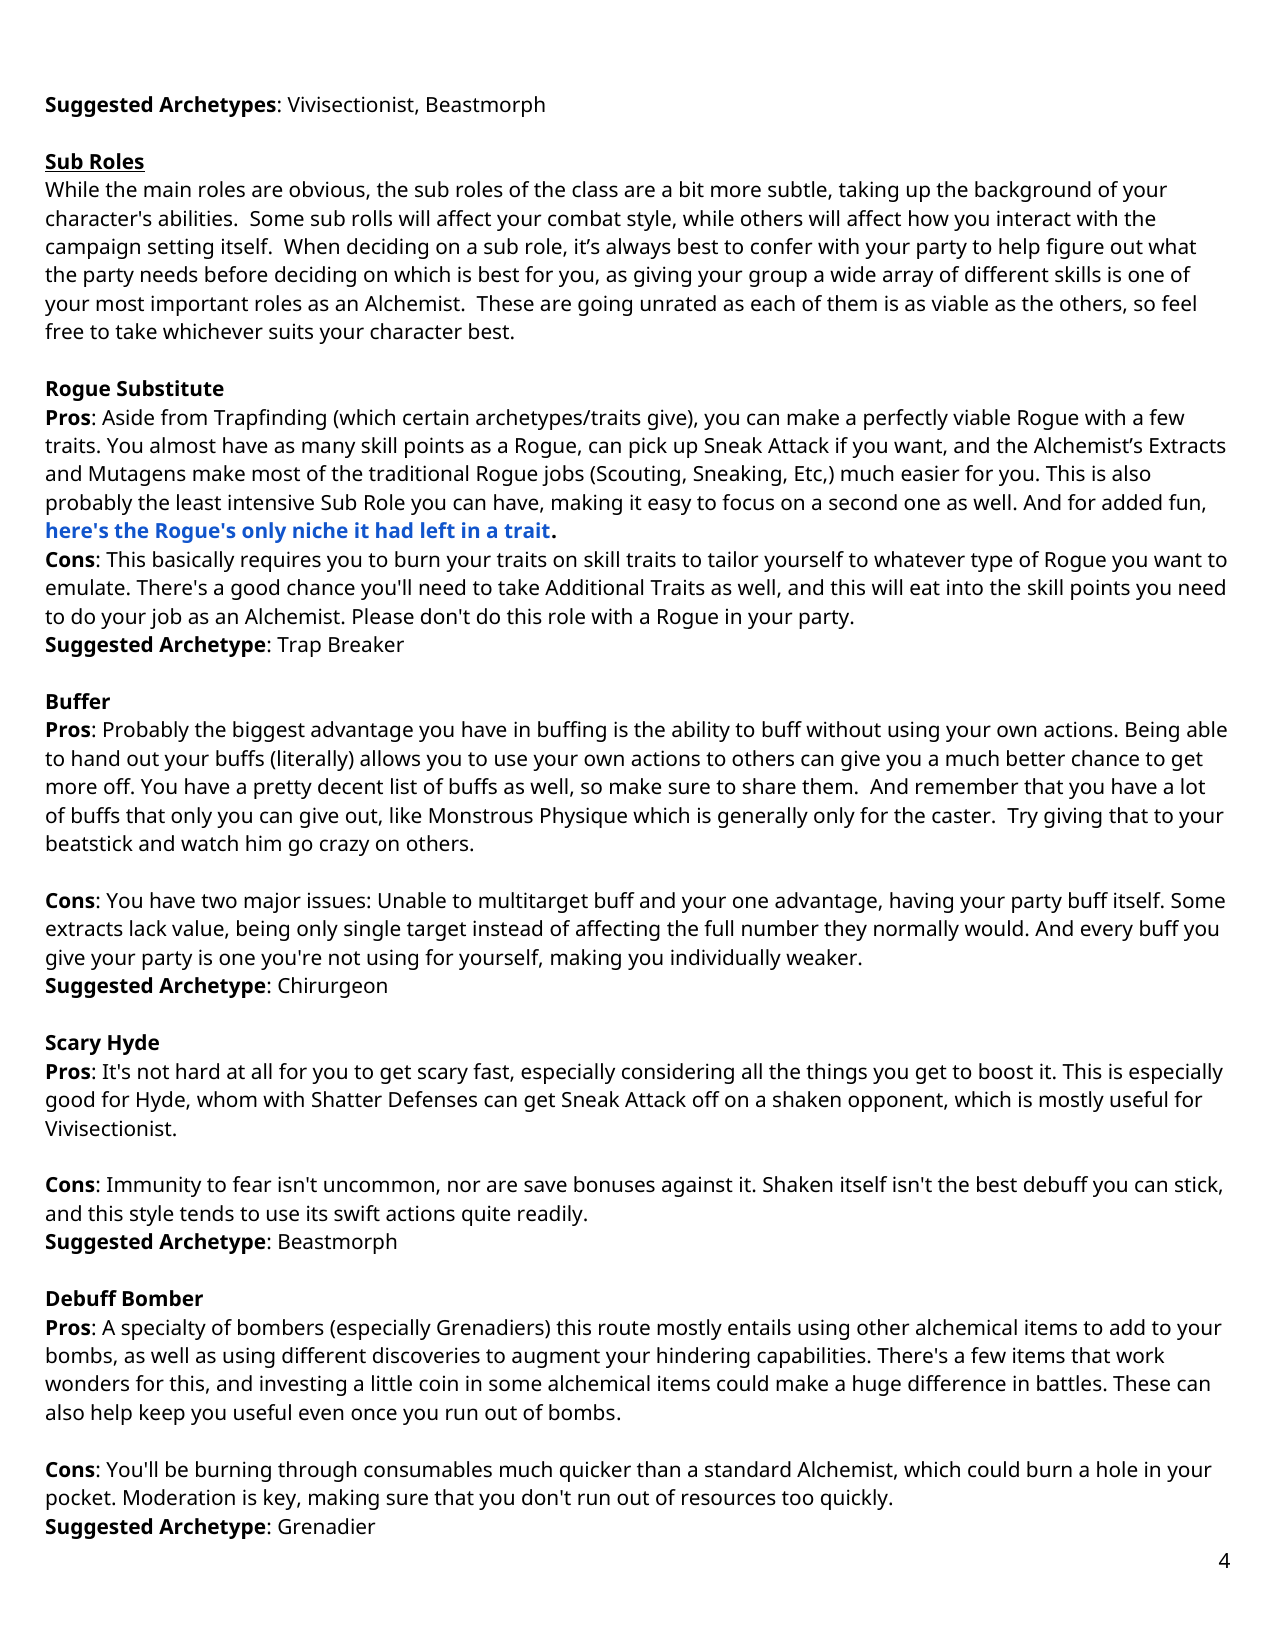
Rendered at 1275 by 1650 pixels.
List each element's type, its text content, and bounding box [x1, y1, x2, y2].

text Pros: Probably the biggest advantage you have in buffing is the ability to buff without using your own actions. Being able to hand out your buffs (literally) allows you to use your own actions to others can give you a much better chance to get more off. You have a pretty decent list of buffs as well, so make sure to share them. And remember that you have a lot of buffs that only you can give out, like Monstrous Physique which is generally only for the caster. Try giving that to your beatstick and watch him go crazy on others. [45, 716, 1230, 858]
text Cons: You'll be burning through consumables much quicker than a standard Alchemist, which could burn a hole in your pocket. Moderation is key, making sure that you don't run out of resources too quickly. [45, 1455, 1230, 1512]
text Scary Hyde [45, 1028, 1230, 1057]
text Suggested Archetypes: Vivisectionist, Beastmorph [45, 90, 1230, 118]
text Cons: Immunity to fear isn't uncommon, nor are save bonuses against it. Shaken itself isn't the best debuff you can stick, and this style tends to use its swift actions quite readily. [45, 1171, 1230, 1227]
text Pros: Aside from Trapfinding (which certain archetypes/traits give), you can make a perfectly viable Rogue with a few traits. You almost have as many skill points as a Rogue, can pick up Sneak Attack if you want, and the Alchemist’s Extracts and Mutagens make most of the traditional Rogue jobs (Scouting, Sneaking, Etc,) much easier for you. This is also probably the least intensive Sub Role you can have, making it easy to focus on a second one as well. And for added fun, here's the Rogue's only niche it had left in a trait. [45, 403, 1230, 545]
text Pros: A specialty of bombers (especially Grenadiers) this route mostly entails using other alchemical items to add to your bombs, as well as using different discoveries to augment your hindering capabilities. There's a few items that work wonders for this, and investing a little coin in some alchemical items could make a huge difference in battles. These can also help keep you useful even once you run out of bombs. [45, 1313, 1230, 1426]
text While the main roles are obvious, the sub roles of the class are a bit more subtle, taking up the background of your character's abilities. Some sub rolls will affect your combat style, while others will affect how you interact with the campaign setting itself. When deciding on a sub role, it’s always best to confer with your party to help figure out what the party needs before deciding on which is best for you, as giving your group a wide array of different skills is one of your most important roles as an Alchemist. These are going unrated as each of them is as viable as the others, so feel free to take whichever suits your character best. [45, 175, 1230, 346]
text Debuff Bomber [45, 1284, 1230, 1313]
text Suggested Archetype: Grenadier [45, 1512, 1230, 1540]
text Pros: It's not hard at all for you to get scary fast, especially considering all the things you get to boost it. This is especially good for Hyde, whom with Shatter Defenses can get Sneak Attack off on a shaken opponent, which is mostly useful for Vivisectionist. [45, 1057, 1230, 1142]
text Cons: You have two major issues: Unable to multitarget buff and your one advantage, having your party buff itself. Some extracts lack value, being only single target instead of affecting the full number they normally would. And every buff you give your party is one you're not using for yourself, making you individually weaker. [45, 886, 1230, 971]
text Cons: This basically requires you to burn your traits on skill traits to tailor yourself to whatever type of Rogue you want to emulate. There's a good chance you'll need to take Additional Traits as well, and this will eat into the skill points you need to do your job as an Alchemist. Please don't do this role with a Rogue in your party. [45, 545, 1230, 630]
text Sub Roles [45, 147, 1230, 175]
text Suggested Archetype: Chirurgeon [45, 971, 1230, 1000]
text Buffer [45, 687, 1230, 716]
text Rogue Substitute [45, 374, 1230, 403]
text Suggested Archetype: Beastmorph [45, 1227, 1230, 1256]
text Suggested Archetype: Trap Breaker [45, 630, 1230, 659]
